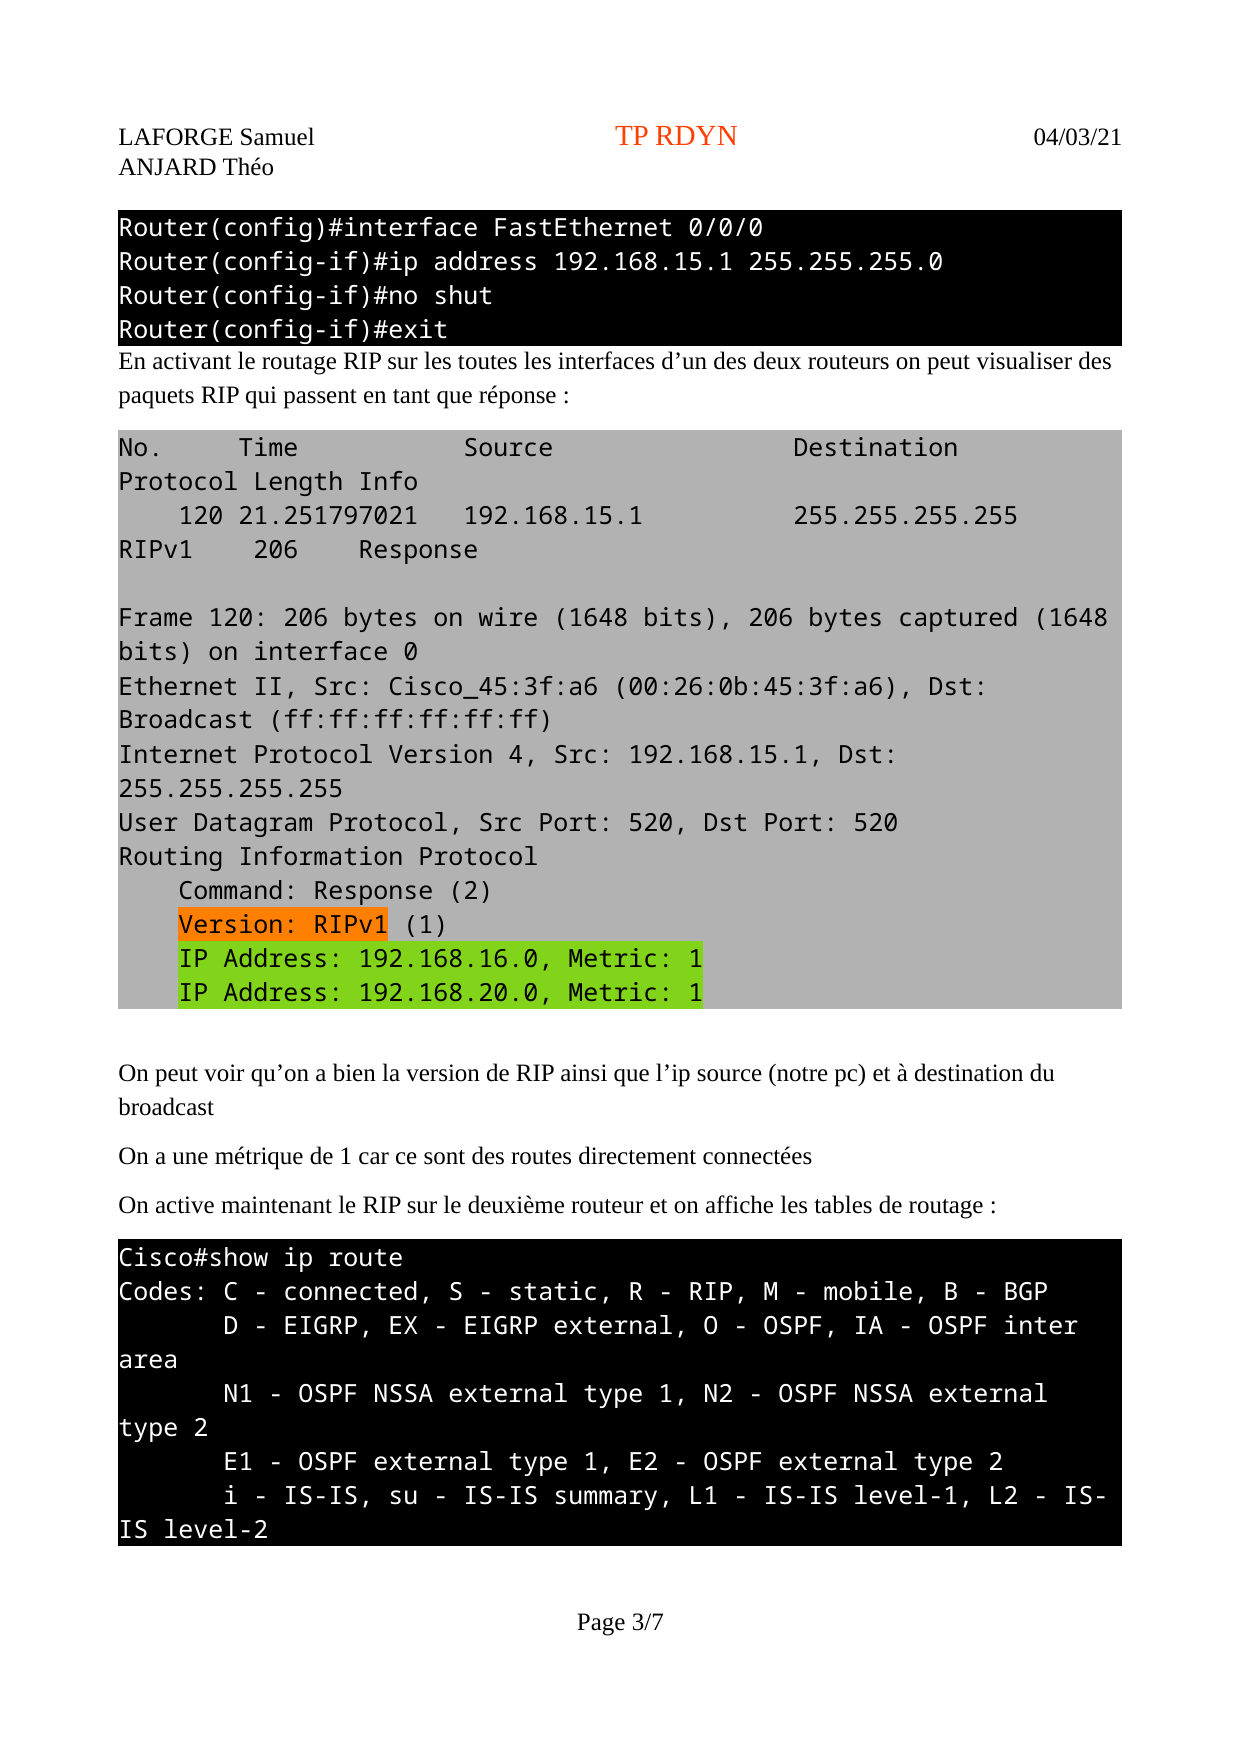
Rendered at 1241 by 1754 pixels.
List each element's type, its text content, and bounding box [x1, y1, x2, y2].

text E1 - OSPF external type 1, E2 - OSPF external type 2 [118, 1444, 1122, 1478]
text Router(config-if)#no shut [118, 278, 1122, 312]
text On active maintenant le RIP sur le deuxième routeur et on affiche les tables de routage : [118, 1190, 1122, 1219]
text IP Address: 192.168.20.0, Metric: 1 [118, 975, 1122, 1009]
text Routing Information Protocol [118, 838, 1122, 872]
text Internet Protocol Version 4, Src: 192.168.15.1, Dst: 255.255.255.255 [118, 736, 1122, 804]
text Router(config-if)#exit [118, 312, 1122, 346]
text No. Time Source Destination Protocol Length Info [118, 430, 1122, 498]
text N1 - OSPF NSSA external type 1, N2 - OSPF NSSA external type 2 [118, 1376, 1122, 1444]
text On a une métrique de 1 car ce sont des routes directement connectées [118, 1141, 1122, 1170]
text i - IS-IS, su - IS-IS summary, L1 - IS-IS level-1, L2 - IS-IS level-2 [118, 1478, 1122, 1546]
text Ethernet II, Src: Cisco_45:3f:a6 (00:26:0b:45:3f:a6), Dst: Broadcast (ff:ff:ff:ff:ff:ff) [118, 668, 1122, 736]
text Router(config-if)#ip address 192.168.15.1 255.255.255.0 [118, 244, 1122, 278]
text Frame 120: 206 bytes on wire (1648 bits), 206 bytes captured (1648 bits) on interface 0 [118, 600, 1122, 668]
text Version: RIPv1 (1) [118, 907, 1122, 941]
text Cisco#show ip route [118, 1239, 1122, 1273]
text Codes: C - connected, S - static, R - RIP, M - mobile, B - BGP [118, 1273, 1122, 1308]
text User Datagram Protocol, Src Port: 520, Dst Port: 520 [118, 804, 1122, 838]
text 120 21.251797021 192.168.15.1 255.255.255.255 RIPv1 206 Response [118, 498, 1122, 566]
text On peut voir qu’on a bien la version de RIP ainsi que l’ip source (notre pc) et à destination du broadcast [118, 1058, 1122, 1121]
text Command: Response (2) [118, 872, 1122, 907]
text IP Address: 192.168.16.0, Metric: 1 [118, 941, 1122, 975]
text Router(config)#interface FastEthernet 0/0/0 [118, 210, 1122, 244]
text D - EIGRP, EX - EIGRP external, O - OSPF, IA - OSPF inter area [118, 1308, 1122, 1376]
text En activant le routage RIP sur les toutes les interfaces d’un des deux routeurs on peut visualiser des paquets RIP qui passent en tant que réponse : [118, 346, 1122, 409]
